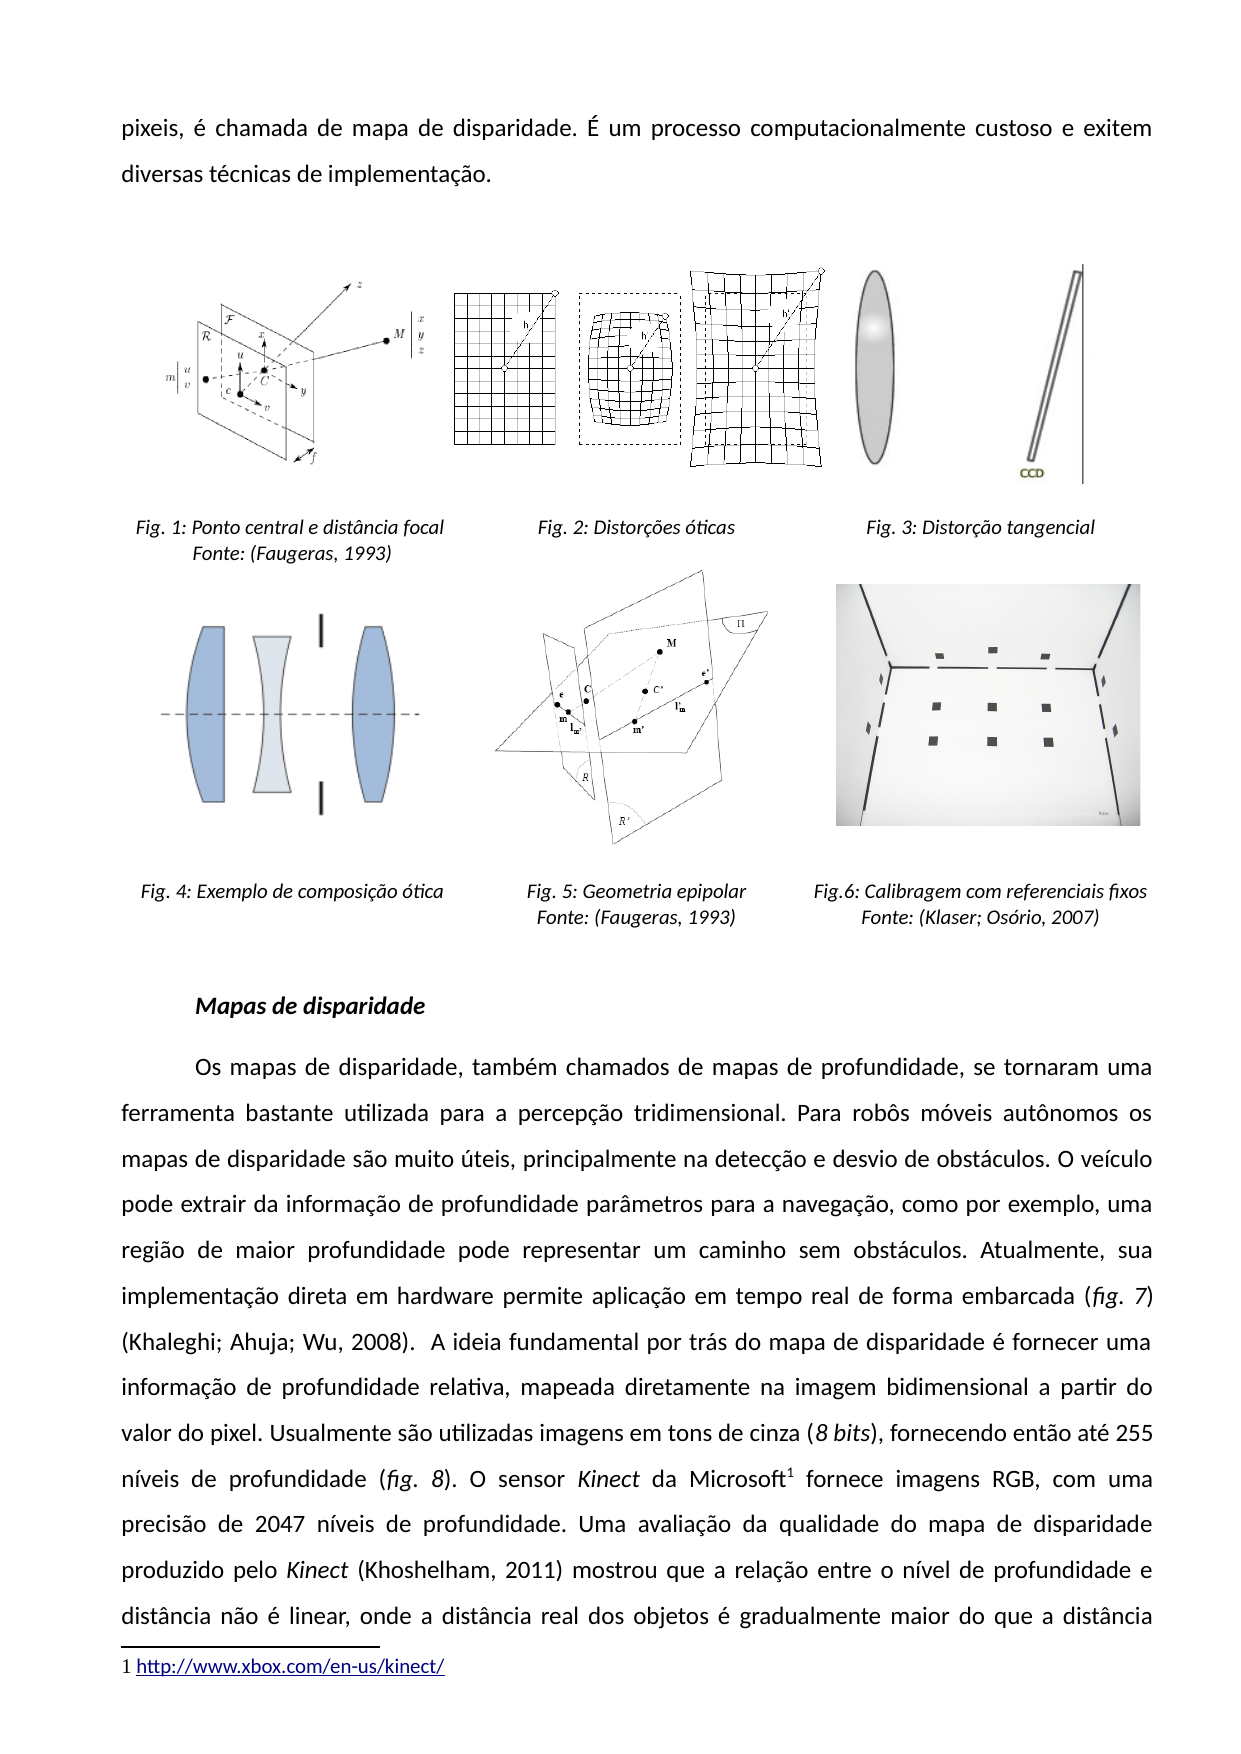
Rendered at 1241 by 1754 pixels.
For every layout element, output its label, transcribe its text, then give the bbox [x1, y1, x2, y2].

text Os mapas de disparidade, também chamados de mapas de profundidade, se tornaram uma ferramenta bastante utilizada para a percepção tridimensional. Para robôs móveis autônomos os mapas de disparidade são muito úteis, principalmente na detecção e desvio de obstáculos. O veículo pode extrair da informação de profundidade parâmetros para a navegação, como por exemplo, uma região de maior profundidade pode representar um caminho sem obstáculos. Atualmente, sua implementação direta em hardware permite aplicação em tempo real de forma embarcada (fig. 7) (Khaleghi; Ahuja; Wu, 2008). A ideia fundamental por trás do mapa de disparidade é fornecer uma informação de profundidade relativa, mapeada diretamente na imagem bidimensional a partir do valor do pixel. Usualmente são utilizadas imagens em tons de cinza (8 bits), fornecendo então até 255 níveis de profundidade (fig. 8). O sensor Kinect da Microsoft fornece imagens RGB, com uma precisão de 2047 níveis de profundidade. Uma avaliação da qualidade do mapa de disparidade produzido pelo Kinect (Khoshelham, 2011) mostrou que a relação entre o nível de profundidade e distância não é linear, onde a distância real dos objetos é gradualmente maior do que a distância [121, 1051, 1154, 1631]
table_cell [465, 853, 809, 878]
text pixeis, é chamada de mapa de disparidade. É um processo computacionalmente custoso e exitem diversas técnicas de implementação. [121, 112, 1154, 188]
table_cell Fig.6: Calibragem com referenciais fixos Fonte: (Klaser; Osório, 2007) [810, 879, 1154, 929]
picture [449, 264, 825, 468]
table_header [121, 265, 465, 514]
table_cell Fig. 2: Distorções óticas [465, 515, 809, 565]
text Mapas de disparidade [121, 990, 1154, 1021]
table_cell Fig. 3: Distorção tangencial [810, 515, 1154, 565]
table_cell Fig. 1: Ponto central e distância focal Fonte: (Faugeras, 1993) [121, 515, 465, 565]
table_cell [810, 565, 1154, 878]
table_cell Fig. 5: Geometria epipolar Fonte: (Faugeras, 1993) [465, 879, 809, 929]
table_cell [121, 565, 465, 878]
table_header [465, 468, 809, 514]
table_cell Fig. 4: Exemplo de composição ótica [121, 879, 465, 929]
table_header [810, 265, 1154, 514]
text http://www.xbox.com/en-us/kinect/ [121, 1653, 1154, 1678]
